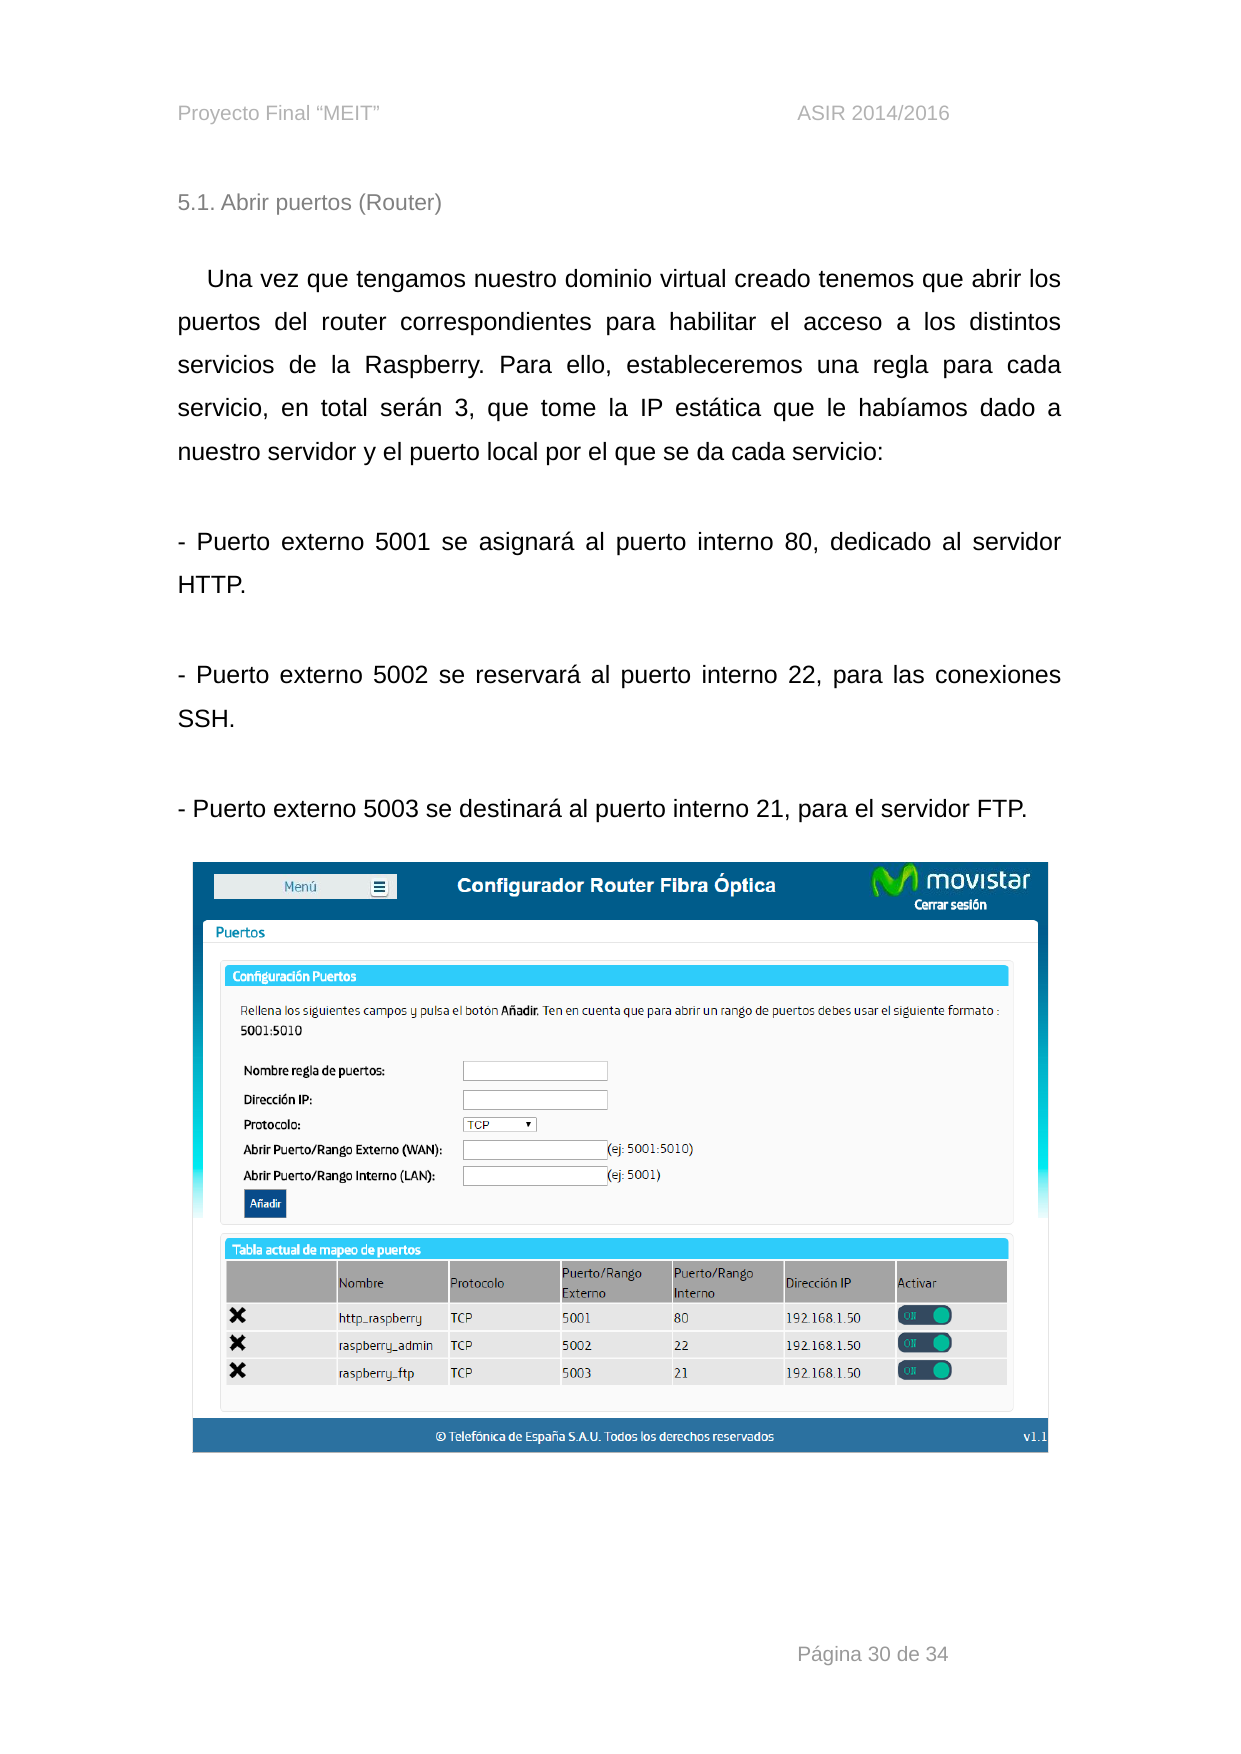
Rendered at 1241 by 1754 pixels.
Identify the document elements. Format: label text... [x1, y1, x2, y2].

picture [498, 879, 519, 893]
picture [923, 902, 941, 909]
picture [592, 879, 602, 891]
picture [870, 862, 918, 896]
picture [979, 874, 987, 888]
picture [988, 872, 1020, 891]
text - Puerto externo 5001 se asignará al puerto interno 80, dedicado al servidor HTTP. [177, 527, 1063, 599]
picture [715, 879, 728, 891]
picture [731, 879, 747, 896]
text - Puerto externo 5003 se destinará al puerto interno 21, para el servidor FTP. [177, 794, 1063, 823]
picture [767, 882, 774, 891]
picture [215, 875, 396, 898]
picture [606, 882, 615, 891]
picture [698, 882, 707, 891]
picture [692, 882, 697, 891]
subtitle 5.1. Abrir puertos (Router) [177, 189, 1063, 216]
picture [928, 871, 948, 888]
picture [648, 882, 653, 891]
text - Puerto externo 5002 se reservará al puerto interno 22, para las conexiones SSH. [177, 661, 1063, 732]
picture [662, 879, 671, 891]
text Una vez que tengamos nuestro dominio virtual creado tenemos que abrir los puertos del router correspondientes para habilitar el acceso a los distintos servicios de la Raspberry. Para ello, estableceremos una regla para cada servicio, en total serán 3, que tome la IP estática que le habíamos dado a nuestro servidor y el puerto local por el que se da cada servicio: [177, 264, 1063, 465]
picture [523, 882, 532, 891]
picture [566, 882, 575, 891]
picture [458, 879, 469, 891]
picture [958, 901, 971, 909]
picture [1023, 875, 1029, 888]
picture [553, 879, 562, 891]
picture [486, 882, 495, 891]
picture [618, 880, 645, 891]
picture [952, 873, 978, 890]
picture [535, 882, 540, 891]
picture [938, 902, 948, 909]
picture [679, 879, 688, 891]
picture [578, 882, 583, 891]
picture [472, 882, 482, 891]
picture [192, 921, 1049, 1453]
